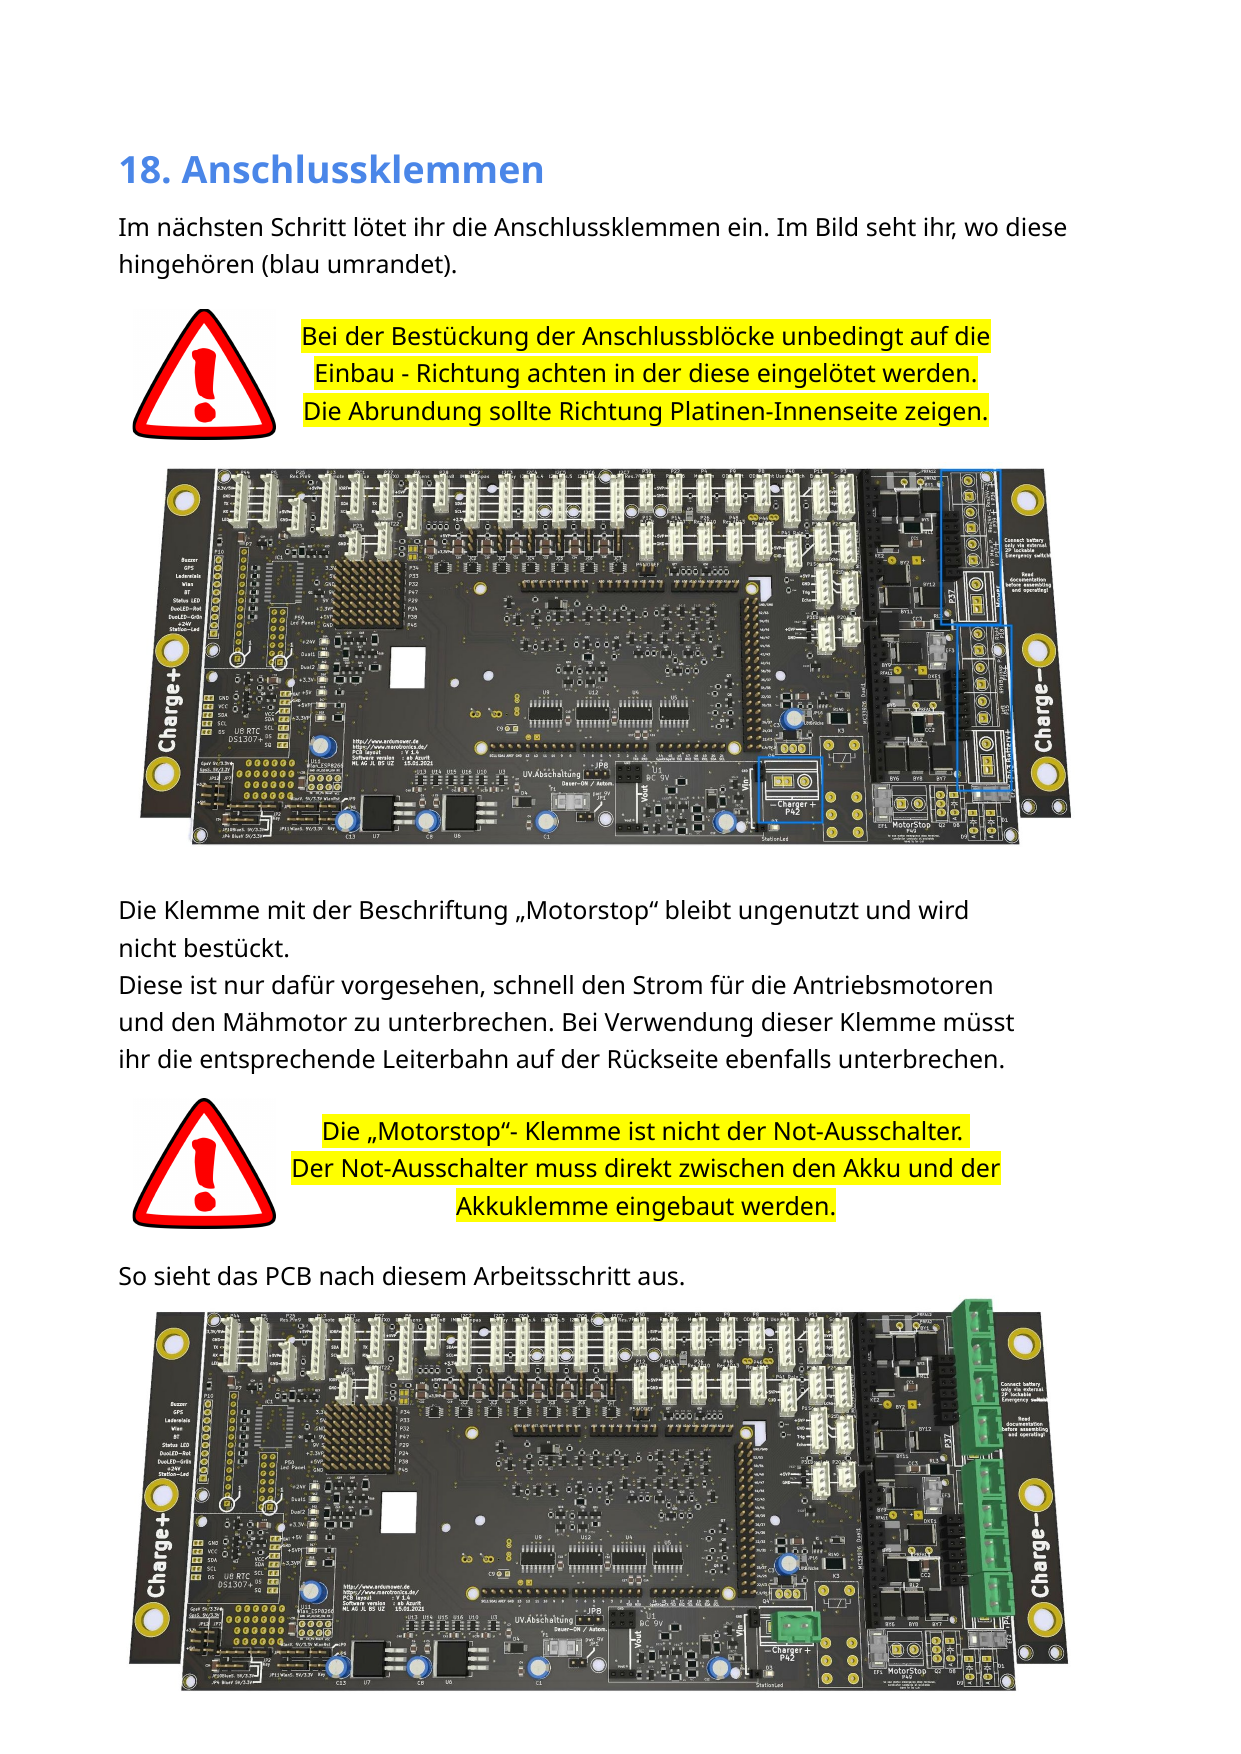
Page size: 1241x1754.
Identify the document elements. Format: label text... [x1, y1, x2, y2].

text Im nächsten Schritt lötet ihr die Anschlussklemmen ein. Im Bild seht ihr, wo diese hingehören (blau umrandet). [118, 207, 1122, 281]
picture [110, 1295, 1086, 1699]
text Die Abrundung sollte Richtung Platinen-Innenseite zeigen. [276, 390, 1016, 427]
text Der Not-Ausschalter muss direkt zwischen den Akku und der Akkuklemme eingebaut werden. [276, 1148, 1016, 1222]
picture [132, 309, 276, 440]
text Die „Motorstop“- Klemme ist nicht der Not-Ausschalter. [276, 1111, 1016, 1148]
text Die Klemme mit der Beschriftung „Motorstop“ bleibt ungenutzt und wird nicht bestückt. [118, 890, 1016, 964]
text Diese ist nur dafür vorgesehen, schnell den Strom für die Antriebsmotoren und den Mähmotor zu unterbrechen. Bei Verwendung dieser Klemme müsst ihr die entsprechende Leiterbahn auf der Rückseite ebenfalls unterbrechen. [118, 964, 1016, 1076]
subtitle 18. Anschlussklemmen [118, 143, 1122, 194]
text So sieht das PCB nach diesem Arbeitsschritt aus. [118, 1257, 1016, 1292]
picture [132, 1098, 276, 1229]
picture [130, 462, 1086, 856]
text Bei der Bestückung der Anschlussblöcke unbedingt auf die Einbau - Richtung achten in der diese eingelötet werden. [276, 316, 1016, 390]
